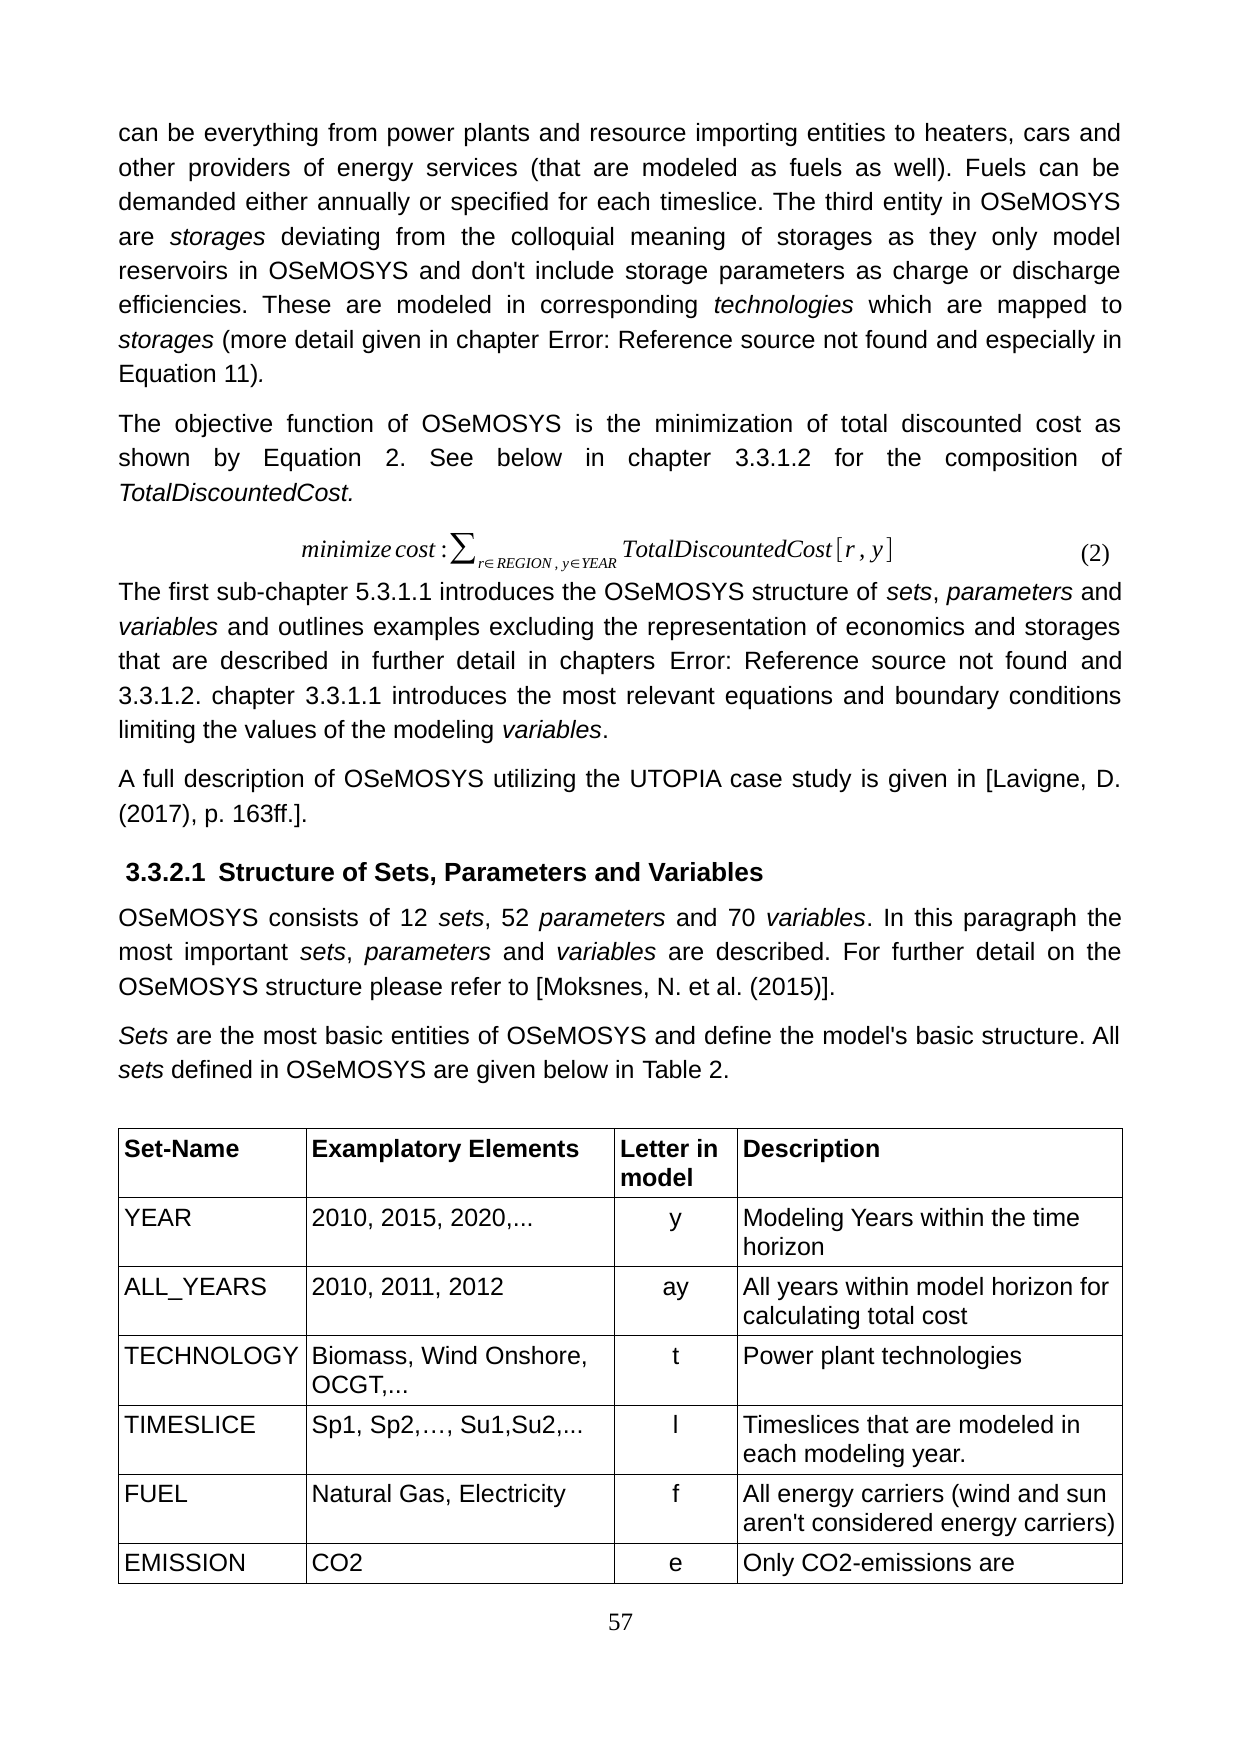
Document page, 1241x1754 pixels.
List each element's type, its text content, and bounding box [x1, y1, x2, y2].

table_cell Only CO2-emissions are [738, 1544, 1122, 1583]
table_cell e [615, 1544, 737, 1583]
table_cell EMISSION [119, 1544, 306, 1583]
table_cell ALL_YEARS [119, 1267, 306, 1335]
table_cell Sp1, Sp2,…, Su1,Su2,... [307, 1406, 614, 1473]
table_cell TECHNOLOGY [119, 1336, 306, 1404]
list OSeMOSYS consists of 12 sets, 52 parameters and 70 variables. In this paragraph the most important sets, parameters and variables are described. For further detail on the OSeMOSYS structure please refer to [Moksnes, N. et al. (2015)]. [118, 902, 1122, 1000]
subtitle Structure of Sets, Parameters and Variables [118, 857, 1122, 887]
table_cell 2010, 2015, 2020,... [307, 1198, 614, 1266]
list can be everything from power plants and resource importing entities to heaters, cars and other providers of energy services (that are modeled as fuels as well). Fuels can be demanded either annually or specified for each timeslice. The third entity in OSeMOSYS are storages deviating from the colloquial meaning of storages as they only model reservoirs in OSeMOSYS and don't include storage parameters as charge or discharge efficiencies. These are modeled in corresponding technologies which are mapped to storages (more detail given in chapter Error: Reference source not found and especially in Equation 11). [118, 118, 1122, 388]
table_cell All years within model horizon for calculating total cost [738, 1267, 1122, 1335]
table_cell Timeslices that are modeled in each modeling year. [738, 1406, 1122, 1473]
list The first sub-chapter 5.3.1.1 introduces the OSeMOSYS structure of sets, parameters and variables and outlines examples excluding the representation of economics and storages that are described in further detail in chapters Error: Reference source not found and 3.3.1.2. chapter 3.3.1.1 introduces the most relevant equations and boundary conditions limiting the values of the modeling variables. [81, 577, 1122, 744]
table_cell TIMESLICE [119, 1406, 306, 1473]
table_header Examplatory Elements [307, 1129, 614, 1197]
table_cell Natural Gas, Electricity [307, 1475, 614, 1543]
table_cell YEAR [119, 1198, 306, 1266]
list Sets are the most basic entities of OSeMOSYS and define the model's basic structure. All sets defined in OSeMOSYS are given below in Table 2. [118, 1021, 1122, 1084]
table_header (2) [1000, 527, 1122, 577]
table_cell CO2 [307, 1544, 614, 1583]
table_cell Biomass, Wind Onshore, OCGT,... [307, 1336, 614, 1404]
table_cell l [615, 1406, 737, 1473]
table_cell y [615, 1198, 737, 1266]
table_header Description [738, 1129, 1122, 1197]
table_header Letter in model [615, 1129, 737, 1197]
table_header [118, 527, 1000, 577]
table_cell Modeling Years within the time horizon [738, 1198, 1122, 1266]
table_cell t [615, 1336, 737, 1404]
table_cell Power plant technologies [738, 1336, 1122, 1404]
table_cell All energy carriers (wind and sun aren't considered energy carriers) [738, 1475, 1122, 1543]
table_cell 2010, 2011, 2012 [307, 1267, 614, 1335]
list The objective function of OSeMOSYS is the minimization of total discounted cost as shown by Equation 2. See below in chapter 3.3.1.2 for the composition of TotalDiscountedCost. [118, 408, 1122, 506]
table_cell FUEL [119, 1475, 306, 1543]
table_cell ay [615, 1267, 737, 1335]
list A full description of OSeMOSYS utilizing the UTOPIA case study is given in [Lavigne, D. (2017), p. 163ff.]. [118, 764, 1122, 828]
table_header Set-Name [119, 1129, 306, 1197]
table_cell f [615, 1475, 737, 1543]
